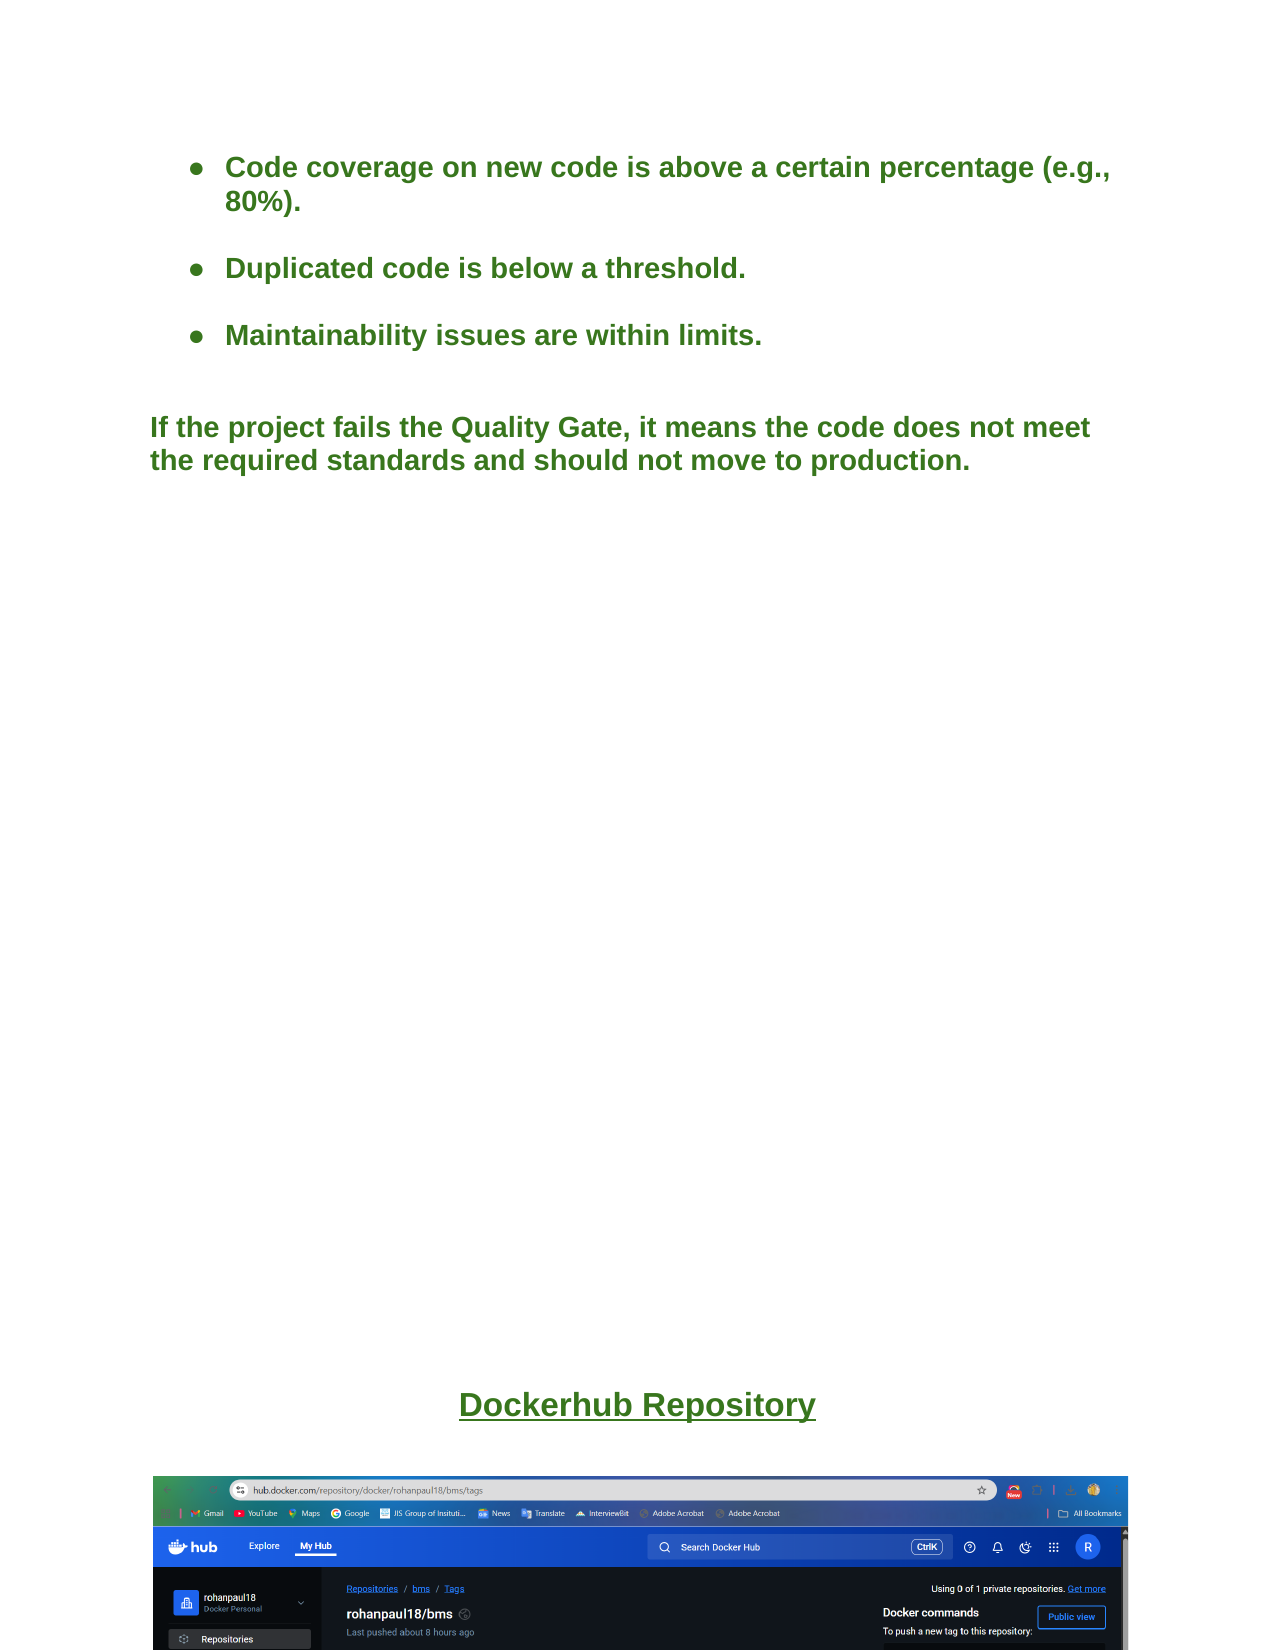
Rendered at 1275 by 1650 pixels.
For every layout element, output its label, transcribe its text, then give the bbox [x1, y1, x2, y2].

list Maintainability issues are within limits. [187, 318, 1125, 385]
list Code coverage on new code is above a certain percentage (e.g., 80%). [187, 150, 1125, 251]
text If the project fails the Quality Gate, it means the code does not meet the required standards and should not move to production. [150, 410, 1125, 477]
text Dockerhub Repository [150, 1385, 1125, 1424]
picture [153, 1476, 1129, 1650]
list Duplicated code is below a threshold. [187, 251, 1125, 318]
